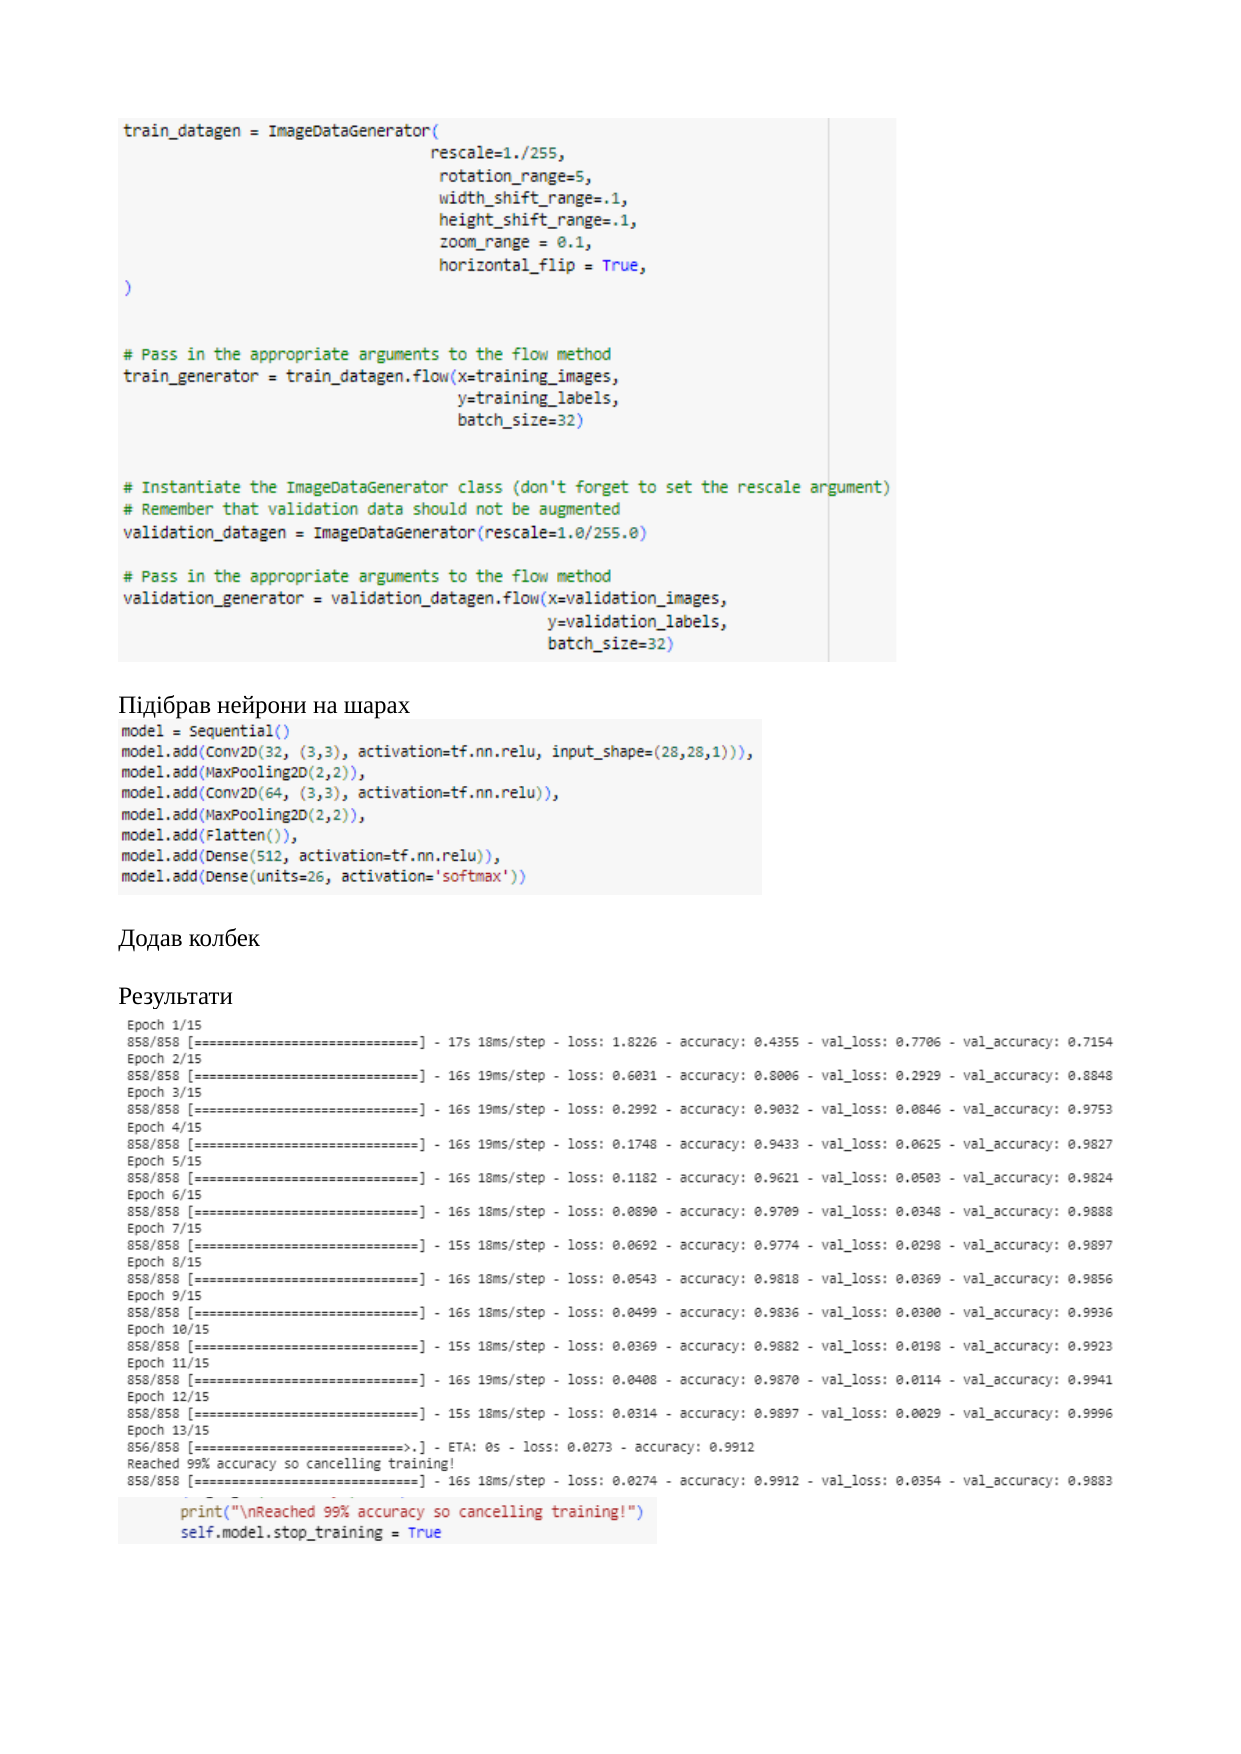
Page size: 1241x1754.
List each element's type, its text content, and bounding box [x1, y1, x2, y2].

text Результати [118, 981, 1122, 1009]
picture [118, 118, 897, 662]
text Підібрав нейрони на шарах [118, 691, 1122, 719]
text Додав колбек [118, 923, 1122, 952]
picture [118, 1009, 1123, 1544]
picture [118, 719, 762, 895]
